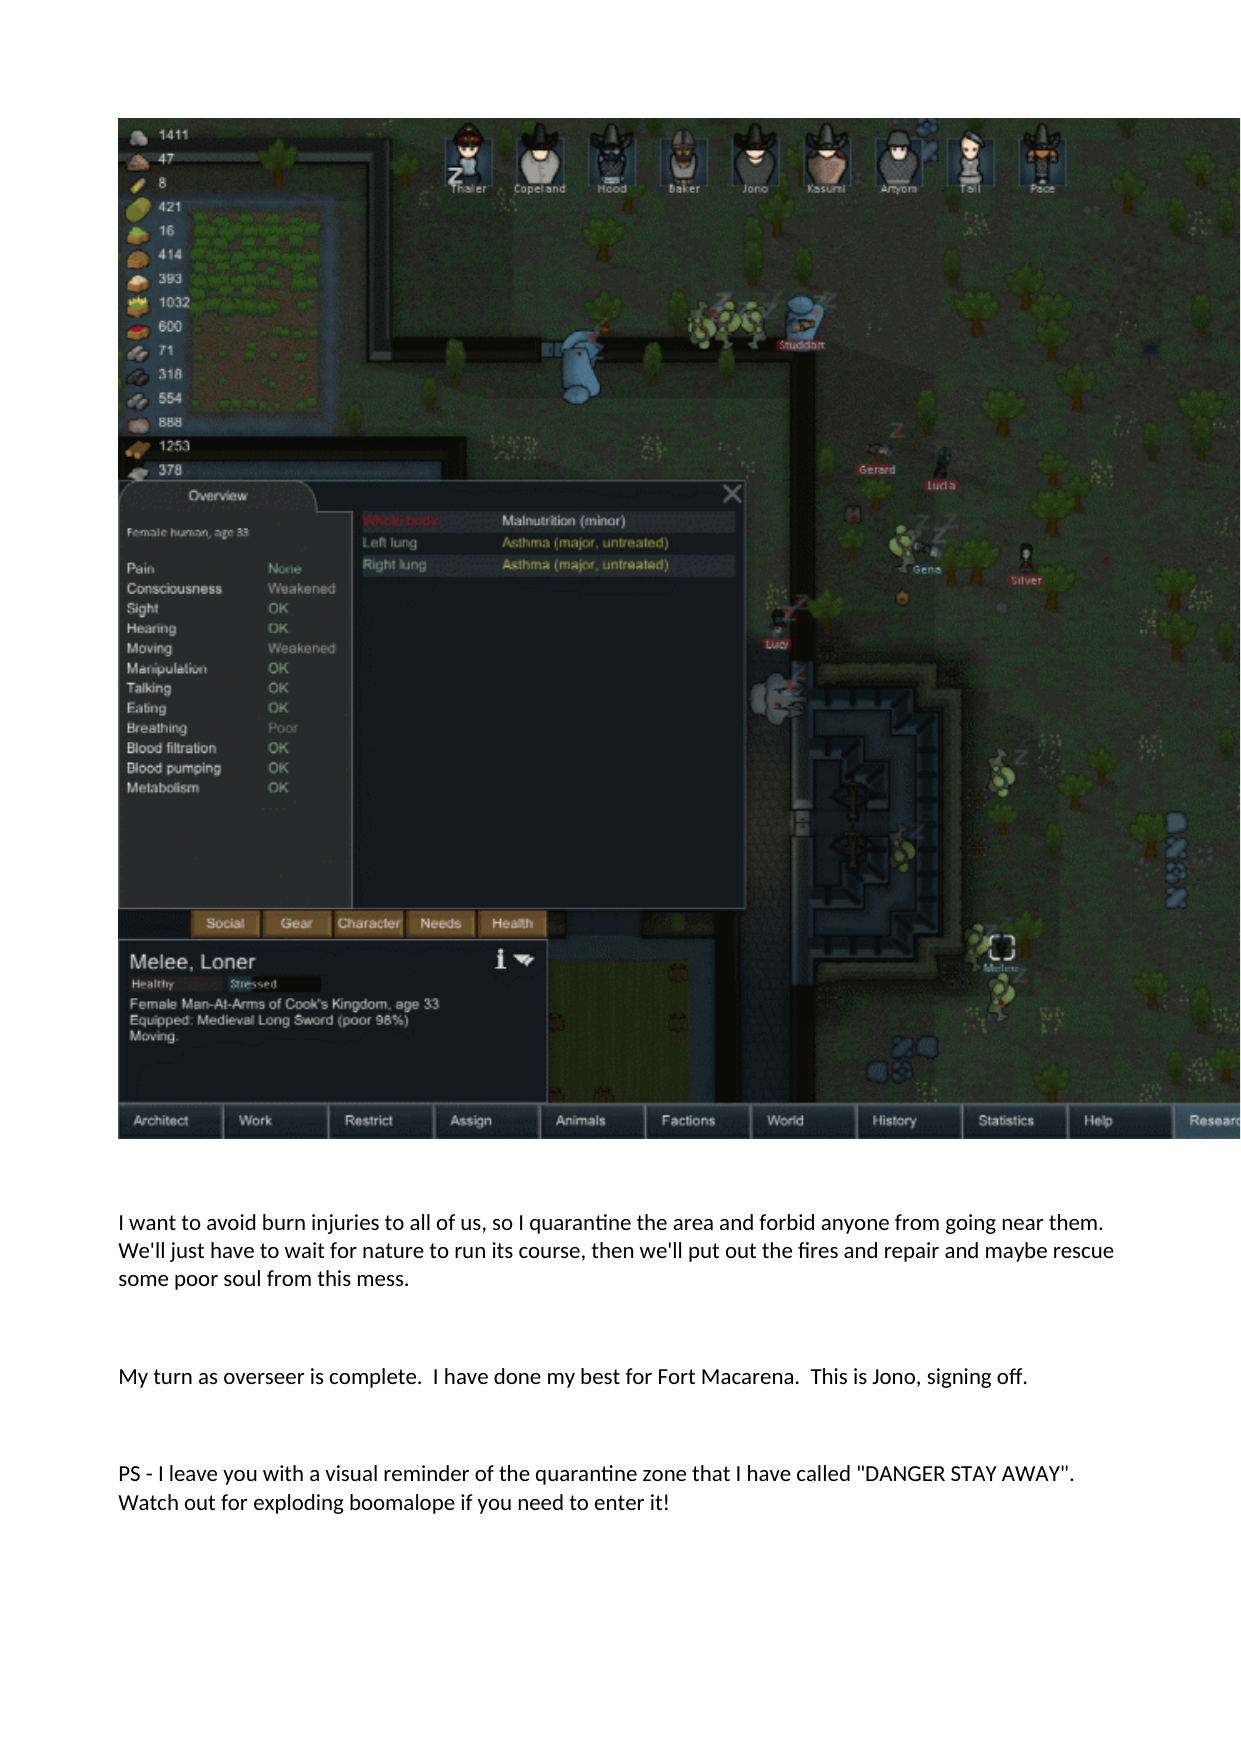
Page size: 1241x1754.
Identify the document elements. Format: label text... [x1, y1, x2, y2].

text My turn as overseer is complete. I have done my best for Fort Macarena. This is Jono, signing off. [118, 1362, 1122, 1390]
text I want to avoid burn injuries to all of us, so I quarantine the area and forbid anyone from going near them. We'll just have to wait for nature to run its course, then we'll put out the fires and repair and maybe rescue some poor soul from this mess. [118, 1208, 1122, 1292]
text PS - I leave you with a visual reminder of the quarantine zone that I have called "DANGER STAY AWAY". Watch out for exploding boomalope if you need to enter it! [118, 1459, 1122, 1516]
